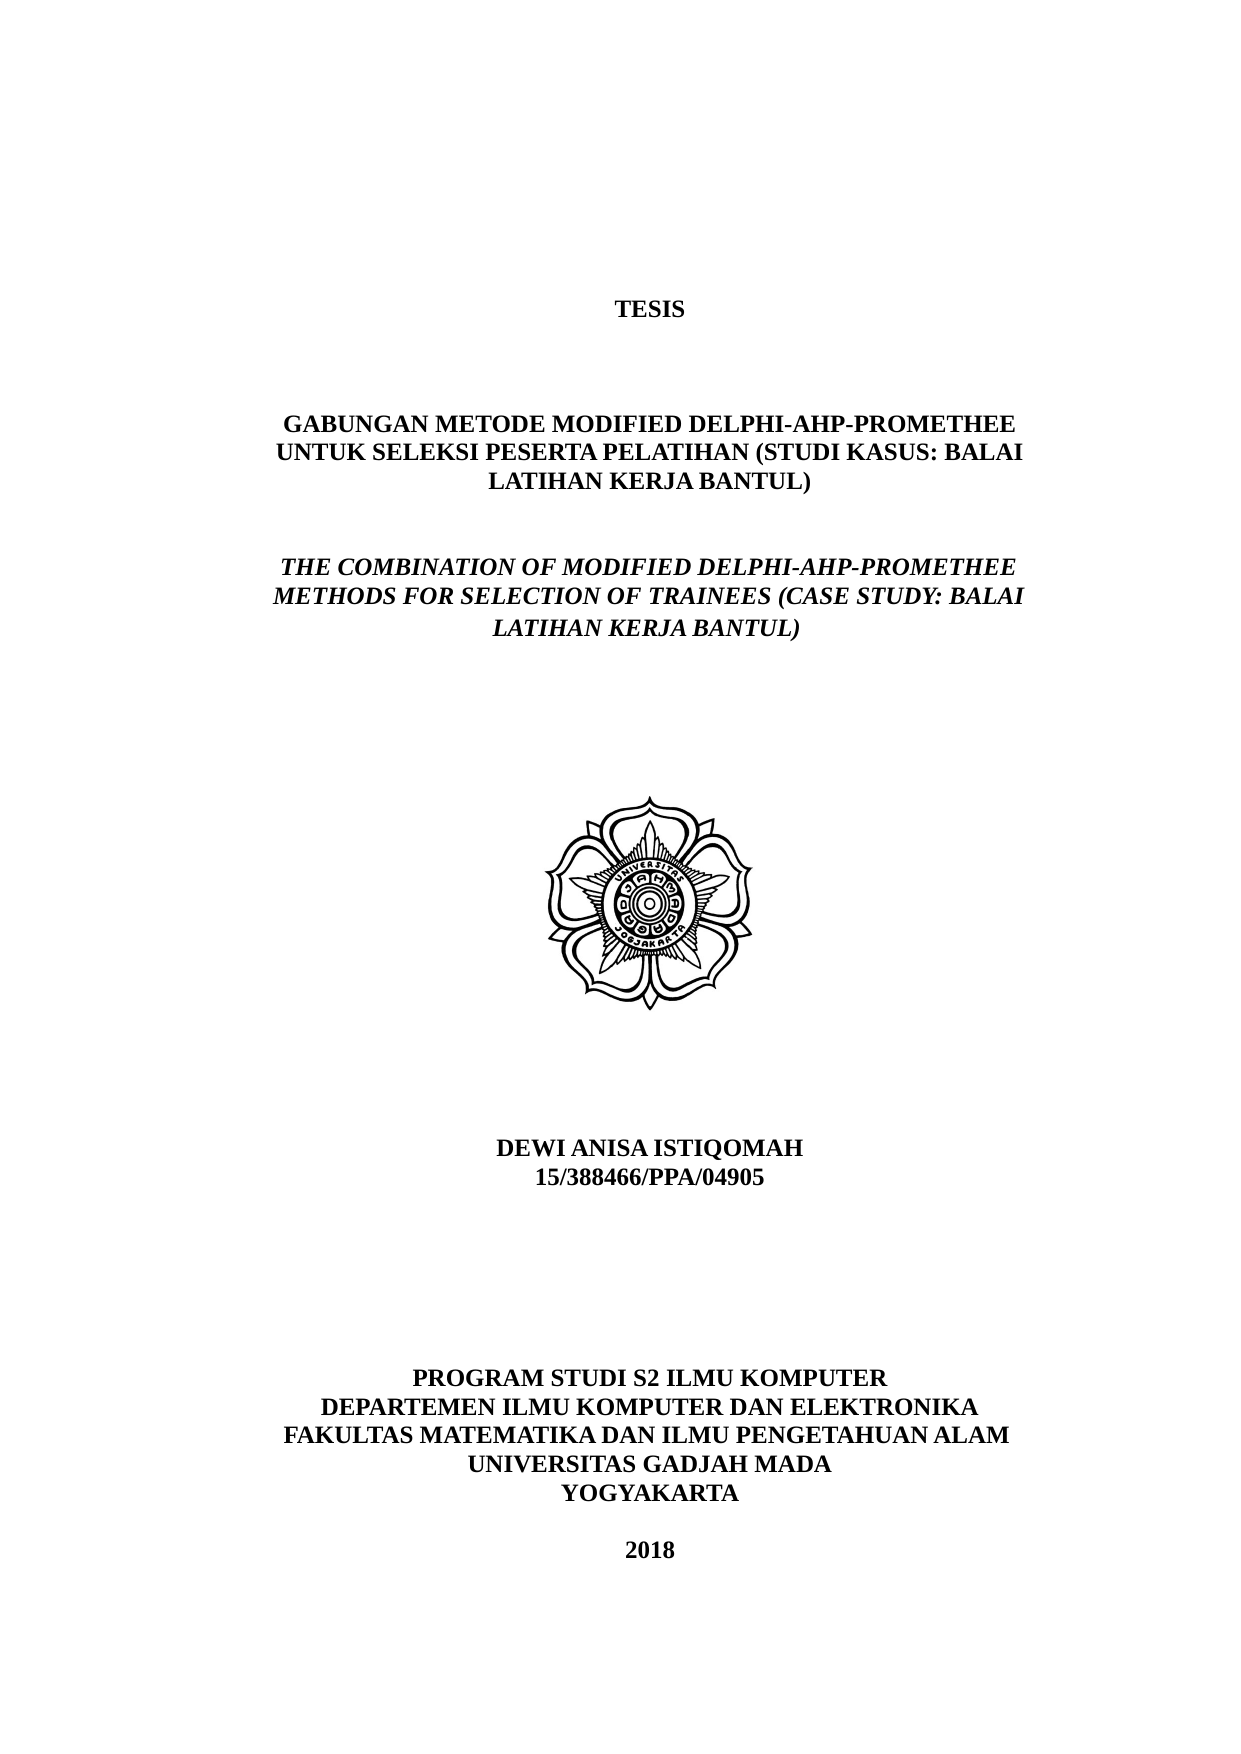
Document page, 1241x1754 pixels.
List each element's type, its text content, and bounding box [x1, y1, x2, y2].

text tesis [236, 294, 1063, 322]
text THE combination OF MODIFIED DELPHI-AHP-PROMETHEE METHODS FOR SELECTION OF TRAINEES (case study: Balai Latihan kerja Bantul) [236, 552, 1063, 644]
text FAKULTAS MATEMATIKA DAN ILMU PENGETAHUAN ALAM [236, 1420, 1063, 1449]
text 15/388466/PPA/04905 [236, 1162, 1063, 1190]
text YOGYAKARTA [236, 1478, 1063, 1507]
text UNIVERSITAS GADJAH MADA [236, 1449, 1063, 1478]
text DEWI ANISA ISTIQOMAH [236, 1133, 1063, 1162]
text PROGRAM STUDI s2 Ilmu Komputer [236, 1363, 1063, 1392]
picture [535, 787, 765, 1021]
text GABUNGAN METODE MODIFIED DELPHI-AHP-PROMETHEE UNTUK SELEKSI PESERTA PELATIHAN (STUDI KASUS: BALAI LATIHAN KERJA BANTUL) [236, 409, 1063, 495]
text DEPARTEMEN Ilmu Komputer dan Elektronika [236, 1392, 1063, 1420]
text 2018 [236, 1535, 1063, 1564]
